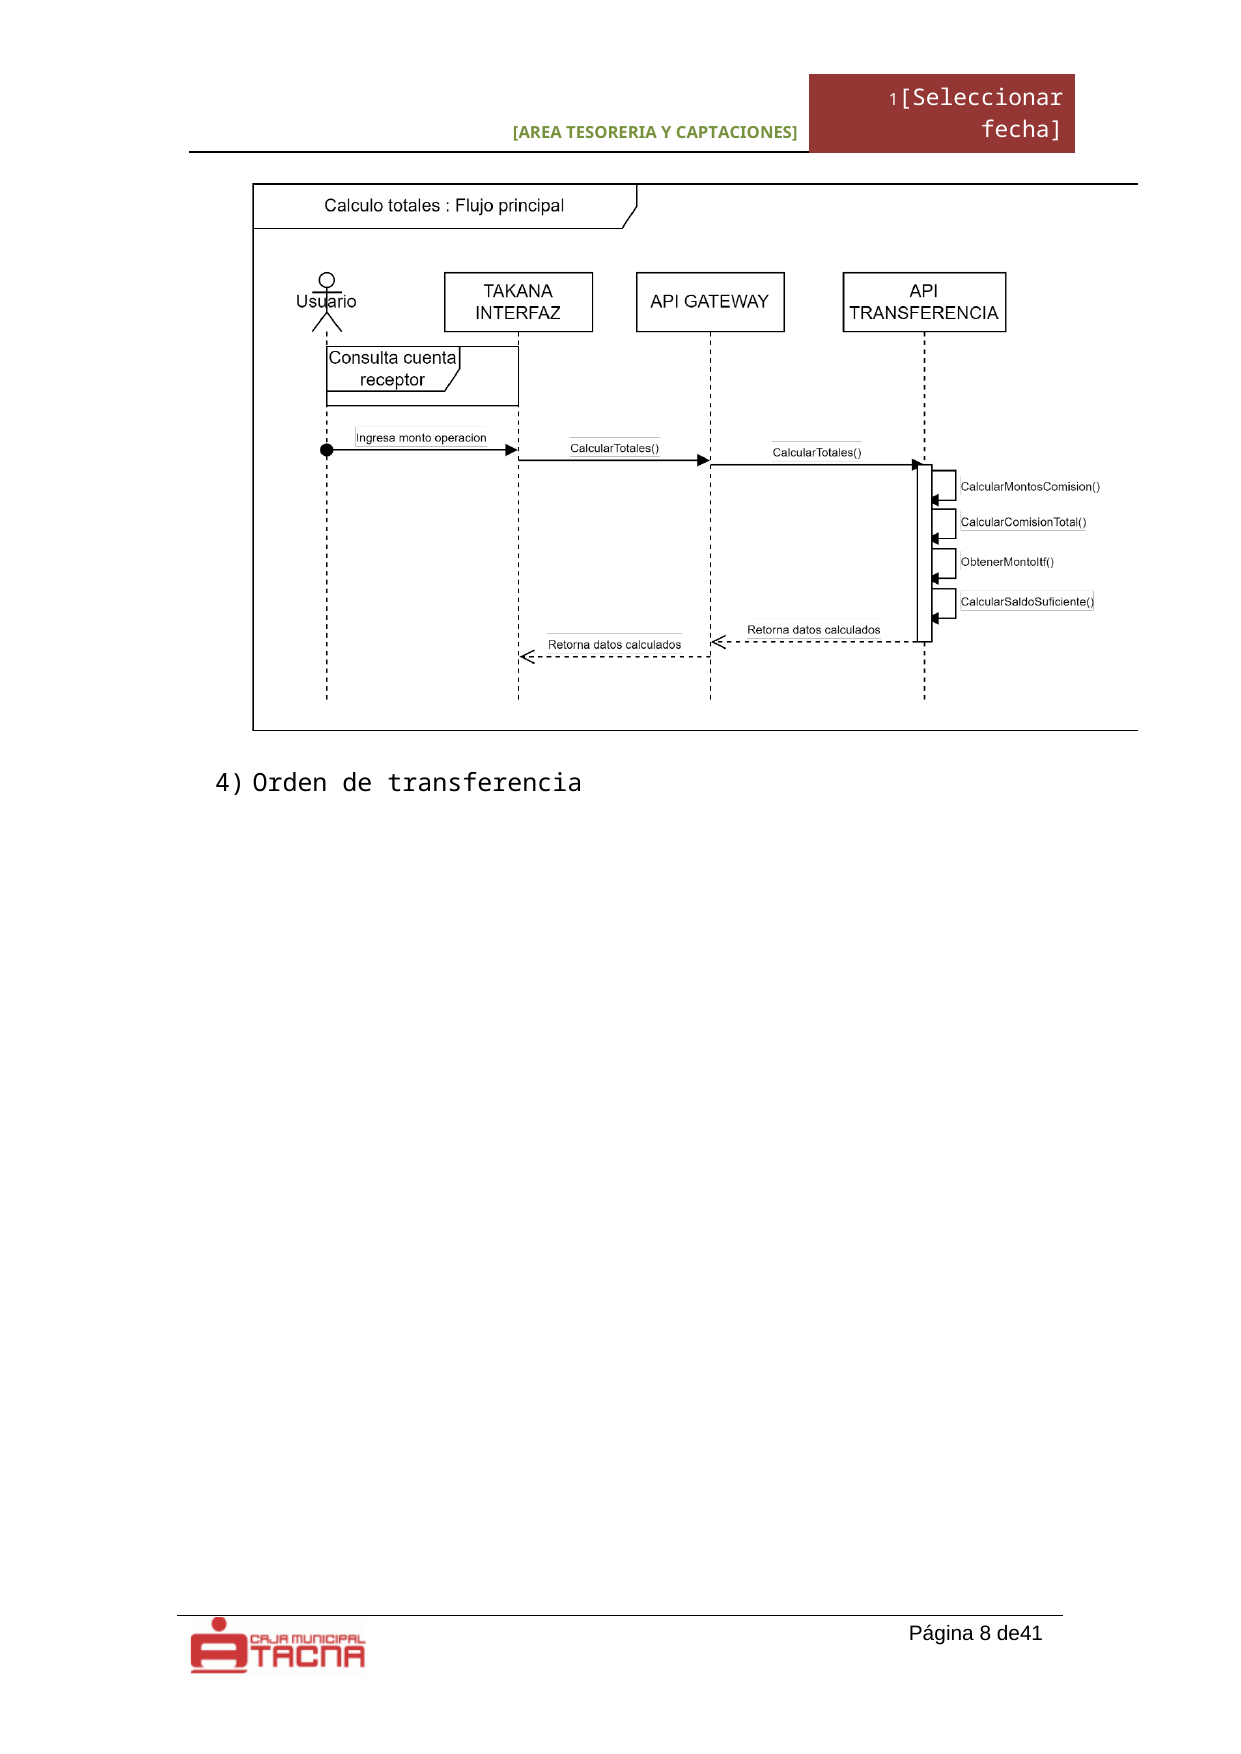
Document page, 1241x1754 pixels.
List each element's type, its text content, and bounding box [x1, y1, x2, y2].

list Orden de transferencia [215, 764, 1063, 798]
